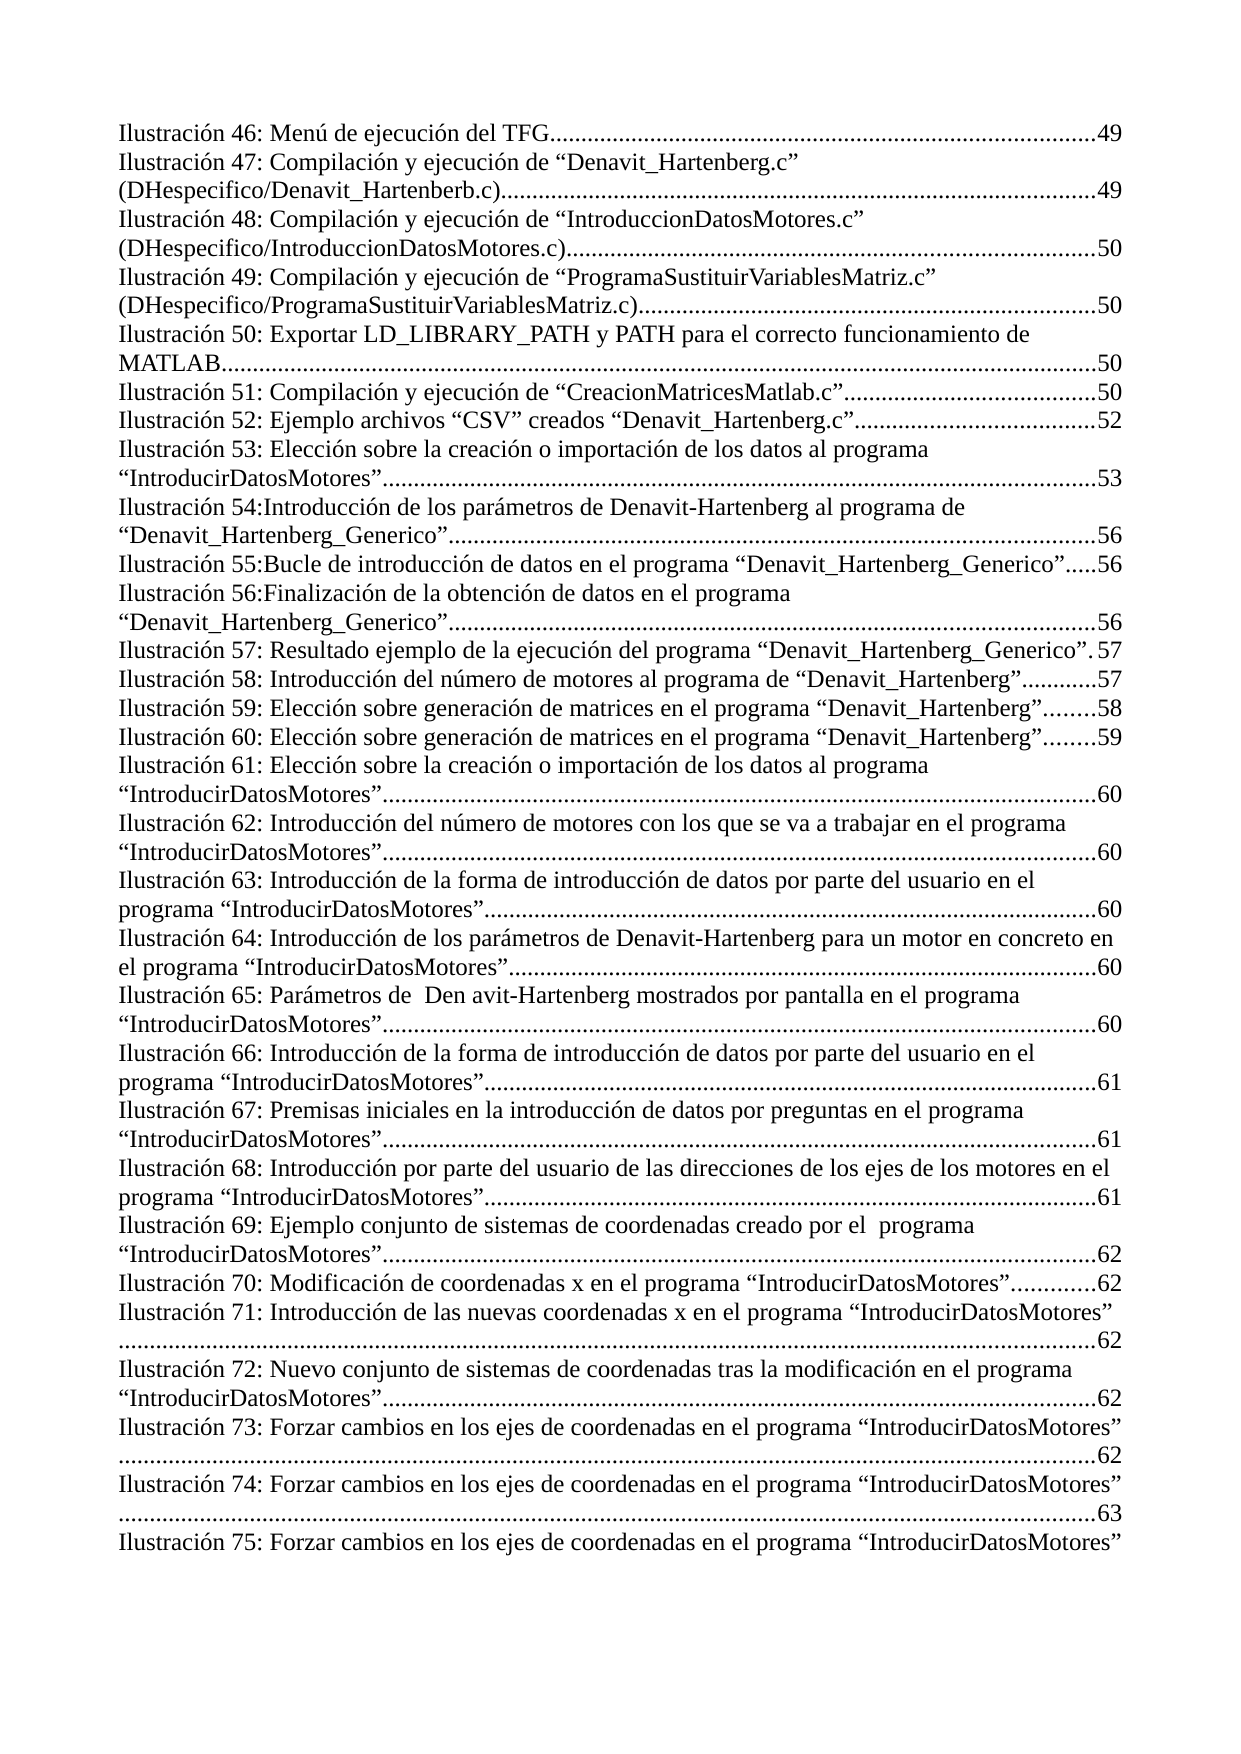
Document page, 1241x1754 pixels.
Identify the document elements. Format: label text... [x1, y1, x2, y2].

text Ilustración 51: Compilación y ejecución de “CreacionMatricesMatlab.c” 50 [118, 377, 1122, 406]
text Ilustración 73: Forzar cambios en los ejes de coordenadas en el programa “IntroducirDatosMotores” 62 [118, 1412, 1122, 1469]
text Ilustración 55:Bucle de introducción de datos en el programa “Denavit_Hartenberg_Generico” 56 [118, 549, 1122, 578]
text Ilustración 63: Introducción de la forma de introducción de datos por parte del usuario en el programa “IntroducirDatosMotores” 60 [118, 866, 1122, 923]
text Ilustración 75: Forzar cambios en los ejes de coordenadas en el programa “IntroducirDatosMotores” 63 [118, 1527, 1122, 1556]
text Ilustración 52: Ejemplo archivos “CSV” creados “Denavit_Hartenberg.c” 52 [118, 406, 1122, 434]
text Ilustración 49: Compilación y ejecución de “ProgramaSustituirVariablesMatriz.c” (DHespecifico/ProgramaSustituirVariablesMatriz.c) 50 [118, 262, 1122, 319]
text Ilustración 62: Introducción del número de motores con los que se va a trabajar en el programa “IntroducirDatosMotores” 60 [118, 808, 1122, 866]
text Ilustración 66: Introducción de la forma de introducción de datos por parte del usuario en el programa “IntroducirDatosMotores” 61 [118, 1038, 1122, 1096]
text Ilustración 50: Exportar LD_LIBRARY_PATH y PATH para el correcto funcionamiento de MATLAB 50 [118, 319, 1122, 377]
text Ilustración 60: Elección sobre generación de matrices en el programa “Denavit_Hartenberg” 59 [118, 722, 1122, 751]
text Ilustración 65: Parámetros de Den avit-Hartenberg mostrados por pantalla en el programa “IntroducirDatosMotores” 60 [118, 981, 1122, 1038]
text Ilustración 61: Elección sobre la creación o importación de los datos al programa “IntroducirDatosMotores” 60 [118, 751, 1122, 808]
text Ilustración 69: Ejemplo conjunto de sistemas de coordenadas creado por el programa “IntroducirDatosMotores” 62 [118, 1211, 1122, 1268]
text Ilustración 46: Menú de ejecución del TFG 49 [118, 118, 1122, 147]
text Ilustración 72: Nuevo conjunto de sistemas de coordenadas tras la modificación en el programa “IntroducirDatosMotores” 62 [118, 1354, 1122, 1412]
text Ilustración 58: Introducción del número de motores al programa de “Denavit_Hartenberg” 57 [118, 664, 1122, 693]
text Ilustración 70: Modificación de coordenadas x en el programa “IntroducirDatosMotores” 62 [118, 1268, 1122, 1297]
text Ilustración 56:Finalización de la obtención de datos en el programa “Denavit_Hartenberg_Generico” 56 [118, 578, 1122, 636]
text Ilustración 59: Elección sobre generación de matrices en el programa “Denavit_Hartenberg” 58 [118, 693, 1122, 722]
text Ilustración 47: Compilación y ejecución de “Denavit_Hartenberg.c” (DHespecifico/Denavit_Hartenberb.c) 49 [118, 147, 1122, 204]
text Ilustración 71: Introducción de las nuevas coordenadas x en el programa “IntroducirDatosMotores” 62 [118, 1297, 1122, 1354]
text Ilustración 57: Resultado ejemplo de la ejecución del programa “Denavit_Hartenberg_Generico” 57 [118, 636, 1122, 664]
text Ilustración 48: Compilación y ejecución de “IntroduccionDatosMotores.c” (DHespecifico/IntroduccionDatosMotores.c) 50 [118, 204, 1122, 262]
text Ilustración 53: Elección sobre la creación o importación de los datos al programa “IntroducirDatosMotores” 53 [118, 434, 1122, 492]
text Ilustración 67: Premisas iniciales en la introducción de datos por preguntas en el programa “IntroducirDatosMotores” 61 [118, 1096, 1122, 1153]
text Ilustración 68: Introducción por parte del usuario de las direcciones de los ejes de los motores en el programa “IntroducirDatosMotores” 61 [118, 1153, 1122, 1211]
text Ilustración 64: Introducción de los parámetros de Denavit-Hartenberg para un motor en concreto en el programa “IntroducirDatosMotores” 60 [118, 923, 1122, 981]
text Ilustración 54:Introducción de los parámetros de Denavit-Hartenberg al programa de “Denavit_Hartenberg_Generico” 56 [118, 492, 1122, 549]
text Ilustración 74: Forzar cambios en los ejes de coordenadas en el programa “IntroducirDatosMotores” 63 [118, 1469, 1122, 1527]
